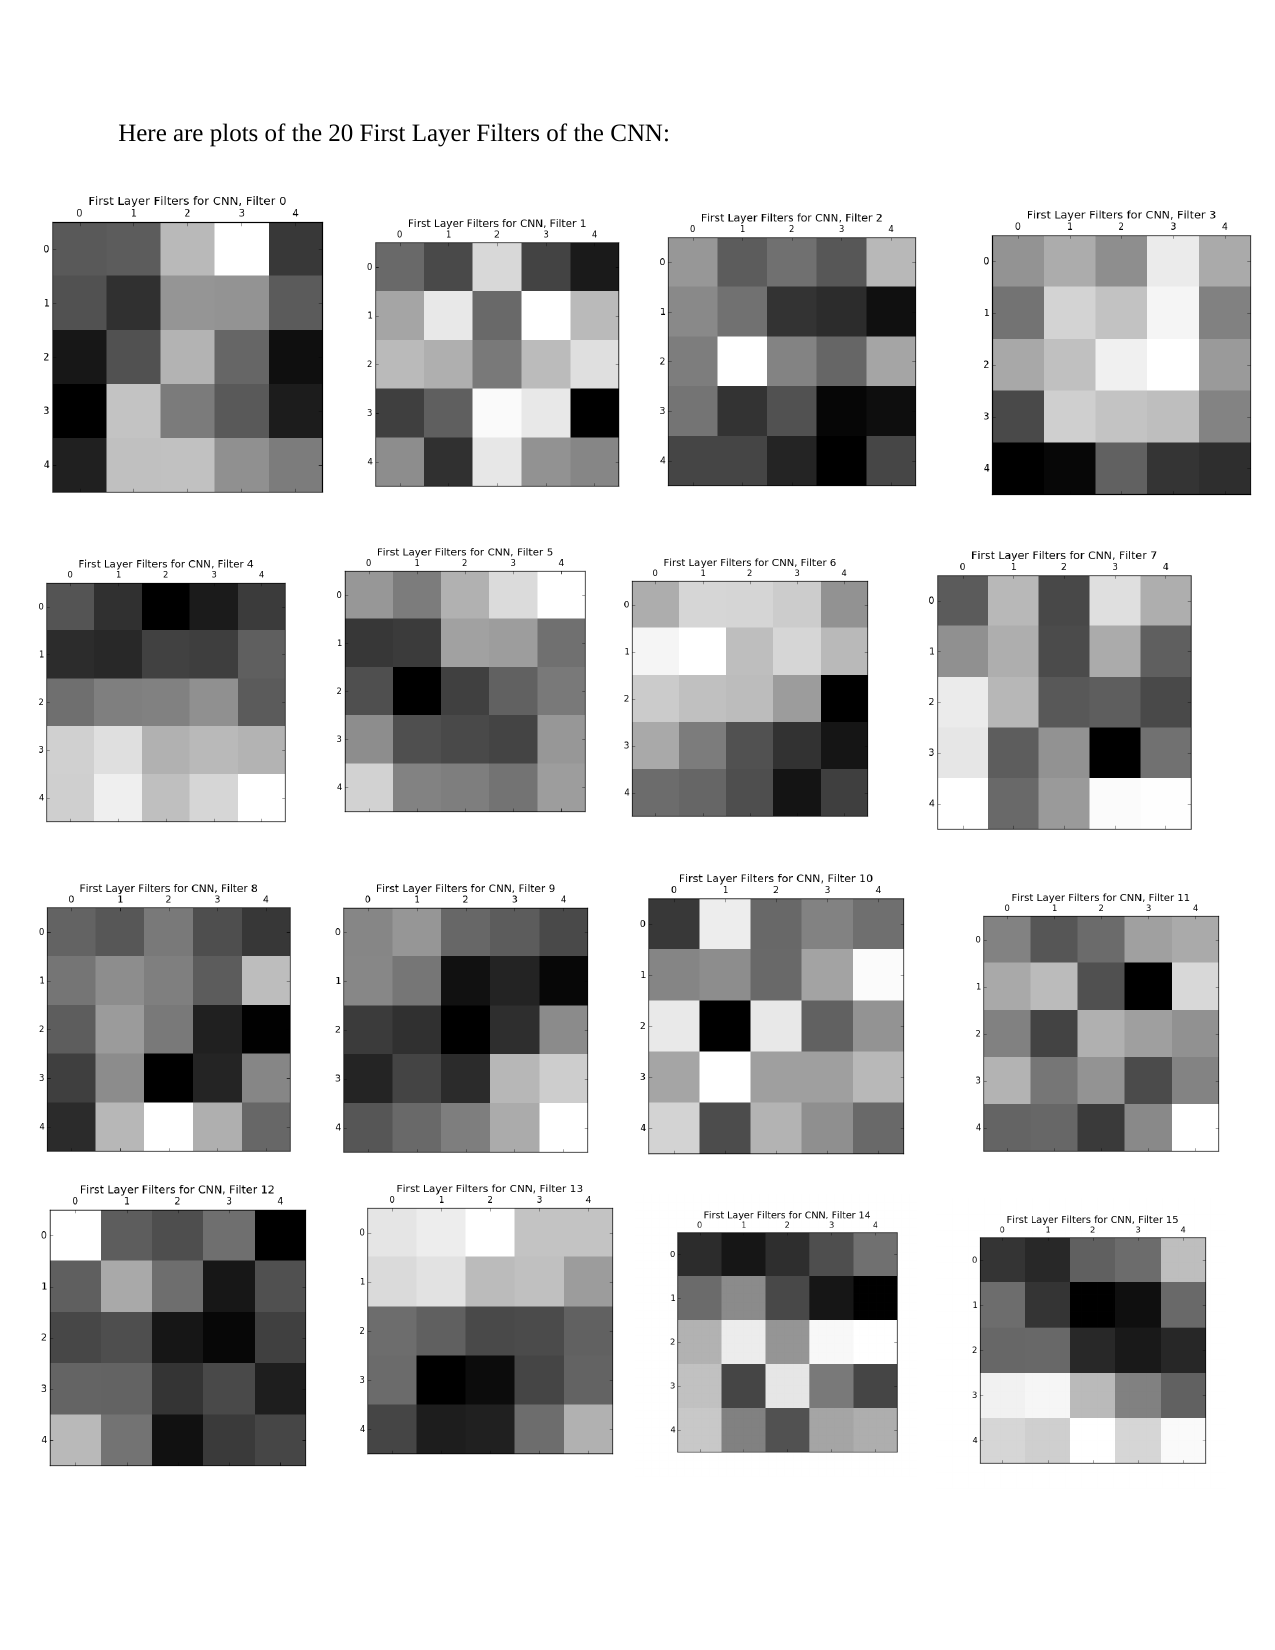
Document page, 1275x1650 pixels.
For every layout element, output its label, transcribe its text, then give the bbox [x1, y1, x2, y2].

text Here are plots of the 20 First Layer Filters of the CNN: [118, 118, 1157, 147]
picture [0, 529, 1215, 1495]
picture [942, 191, 1275, 524]
picture [938, 876, 1241, 1178]
picture [936, 1198, 1227, 1489]
picture [0, 175, 939, 523]
